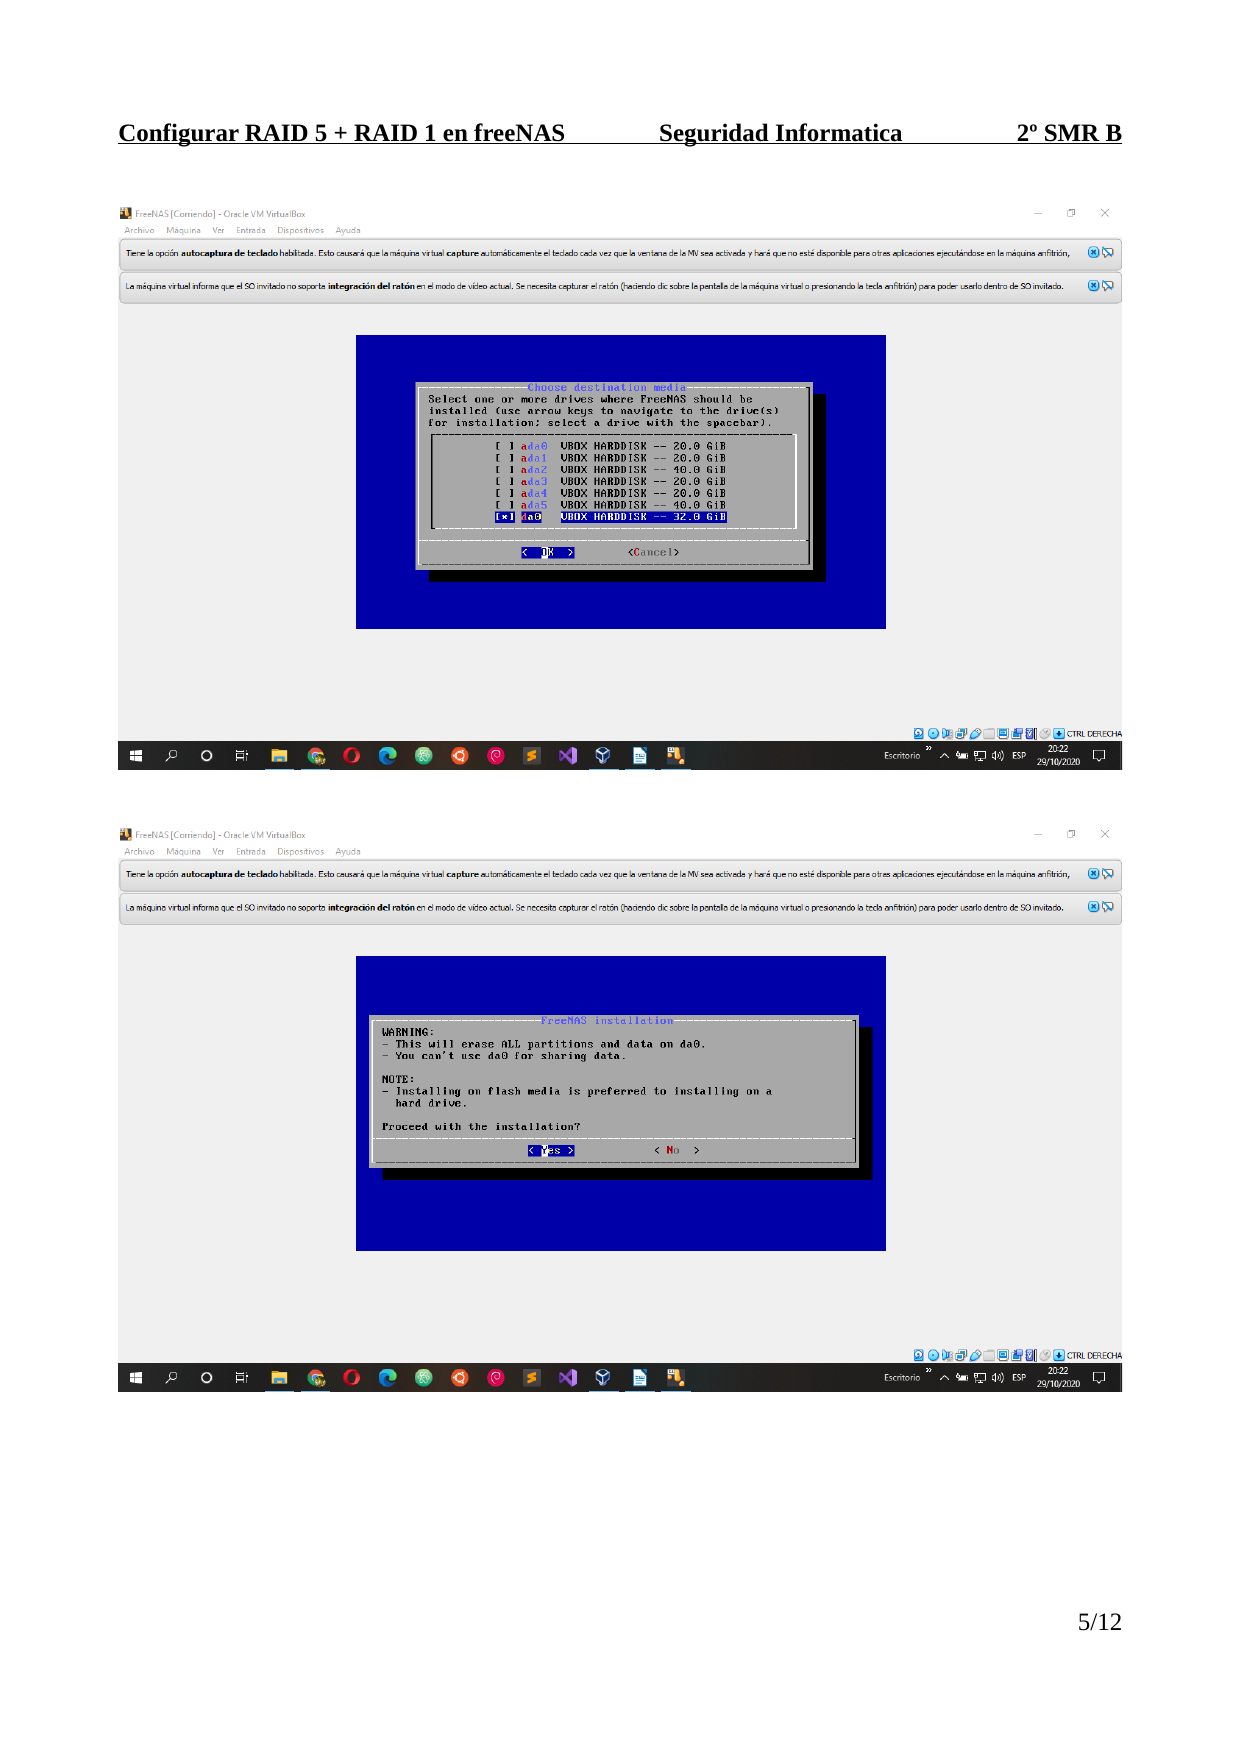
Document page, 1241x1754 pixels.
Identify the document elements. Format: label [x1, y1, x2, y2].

picture [118, 205, 1123, 770]
picture [118, 827, 1123, 1392]
